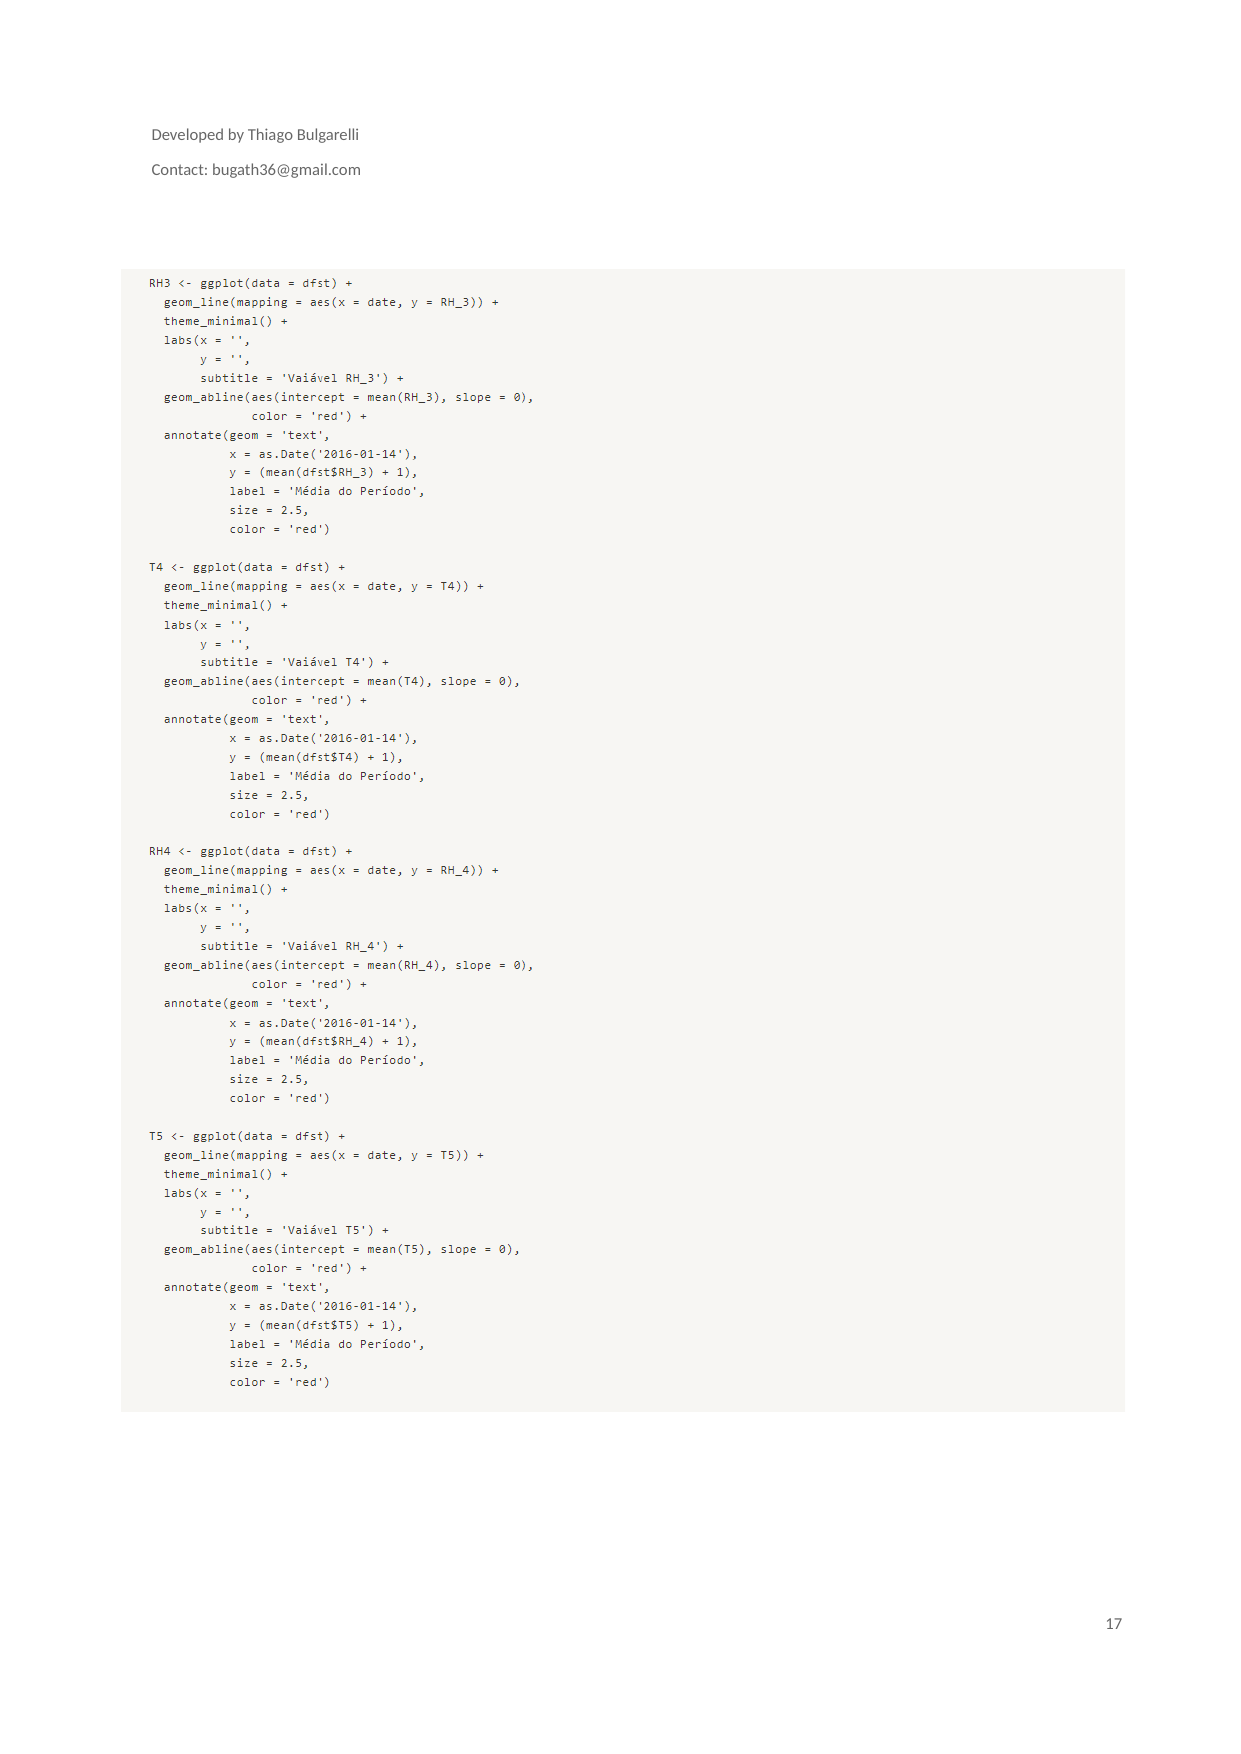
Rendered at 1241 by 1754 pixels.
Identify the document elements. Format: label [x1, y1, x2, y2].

picture [121, 269, 1125, 1412]
